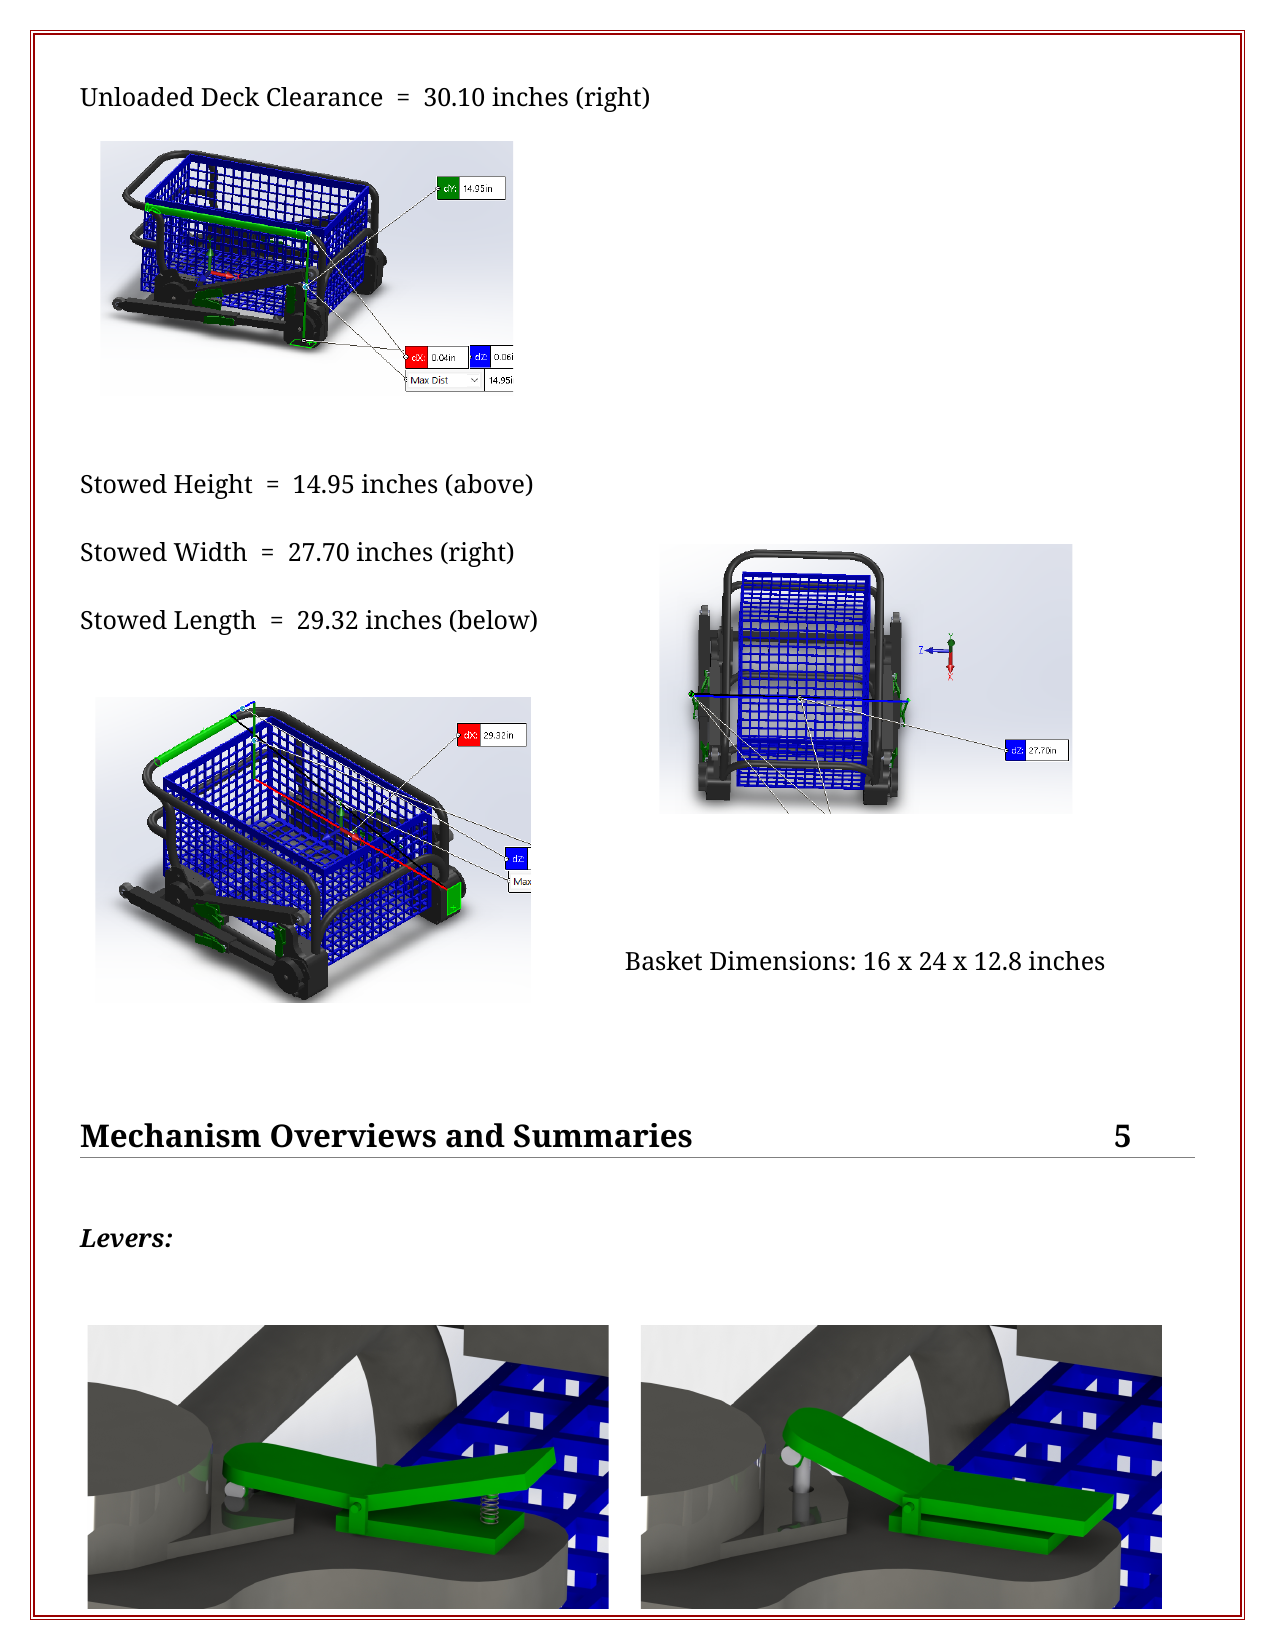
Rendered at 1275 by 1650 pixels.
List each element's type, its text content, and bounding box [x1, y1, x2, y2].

text [1075, 603, 1195, 637]
picture [640, 1325, 1162, 1609]
text Stowed Length = 29.32 inches (below) [80, 603, 656, 637]
text Stowed Height = 14.95 inches (above) [80, 467, 1195, 501]
text Levers: [80, 1220, 1195, 1254]
picture [87, 1325, 609, 1609]
picture [95, 697, 531, 1003]
text Basket Dimensions: 16 x 24 x 12.8 inches [534, 944, 1195, 978]
text Mechanism Overviews and Summaries 5 [80, 1114, 1195, 1157]
text Unloaded Deck Clearance = 30.10 inches (right) [80, 80, 1195, 114]
picture [100, 141, 514, 396]
picture [659, 544, 1073, 814]
text Stowed Width = 27.70 inches (right) [80, 535, 1195, 817]
